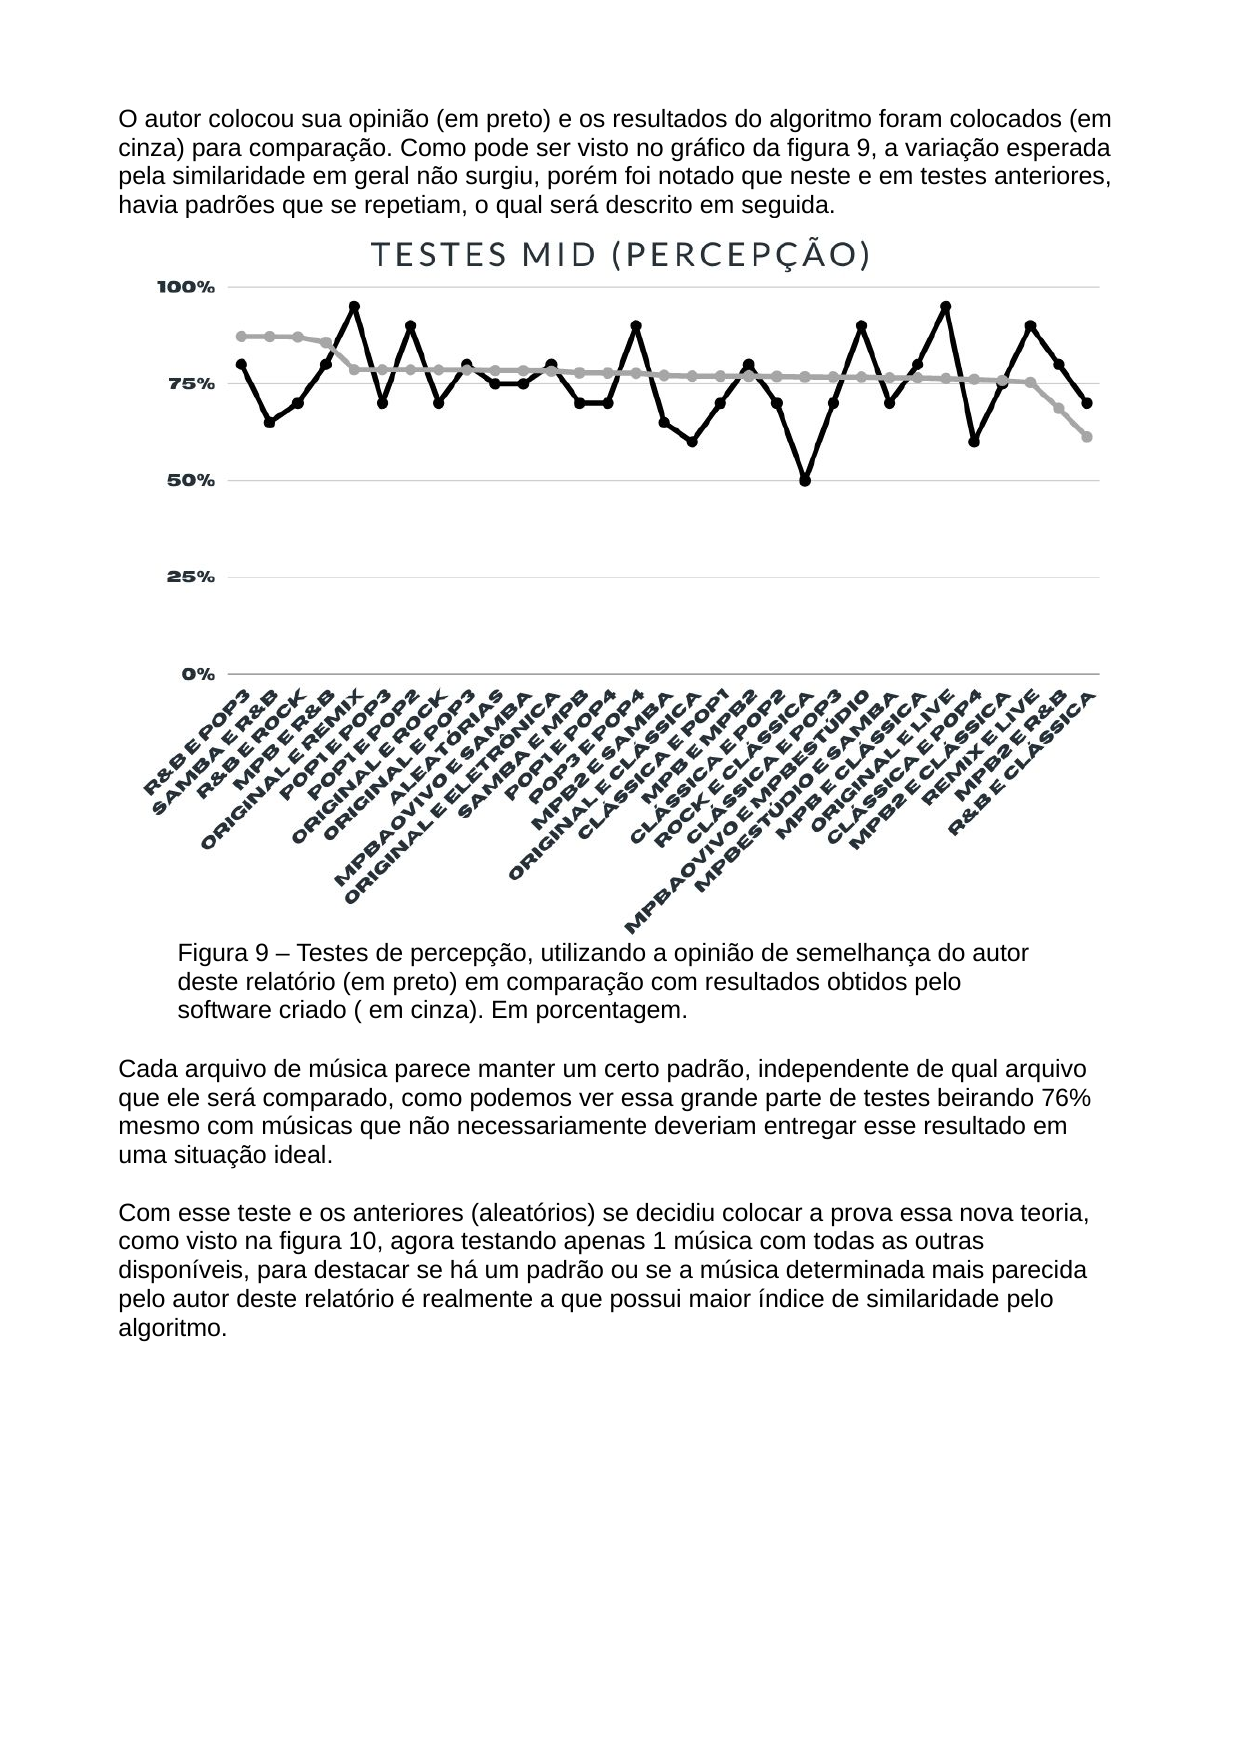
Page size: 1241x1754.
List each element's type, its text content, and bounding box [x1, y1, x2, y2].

text Cada arquivo de música parece manter um certo padrão, independente de qual arquivo que ele será comparado, como podemos ver essa grande parte de testes beirando 76% mesmo com músicas que não necessariamente deveriam entregar esse resultado em uma situação ideal. [118, 1054, 1122, 1169]
picture [140, 218, 1100, 938]
text Com esse teste e os anteriores (aleatórios) se decidiu colocar a prova essa nova teoria, como visto na figura 10, agora testando apenas 1 música com todas as outras disponíveis, para destacar se há um padrão ou se a música determinada mais parecida pelo autor deste relatório é realmente a que possui maior índice de similaridade pelo algoritmo. [118, 1197, 1122, 1341]
text Figura 9 – Testes de percepção, utilizando a opinião de semelhança do autor deste relatório (em preto) em comparação com resultados obtidos pelo software criado ( em cinza). Em porcentagem. [177, 938, 1063, 1024]
text O autor colocou sua opinião (em preto) e os resultados do algoritmo foram colocados (em cinza) para comparação. Como pode ser visto no gráfico da figura 9, a variação esperada pela similaridade em geral não surgiu, porém foi notado que neste e em testes anteriores, havia padrões que se repetiam, o qual será descrito em seguida. [118, 104, 1122, 219]
